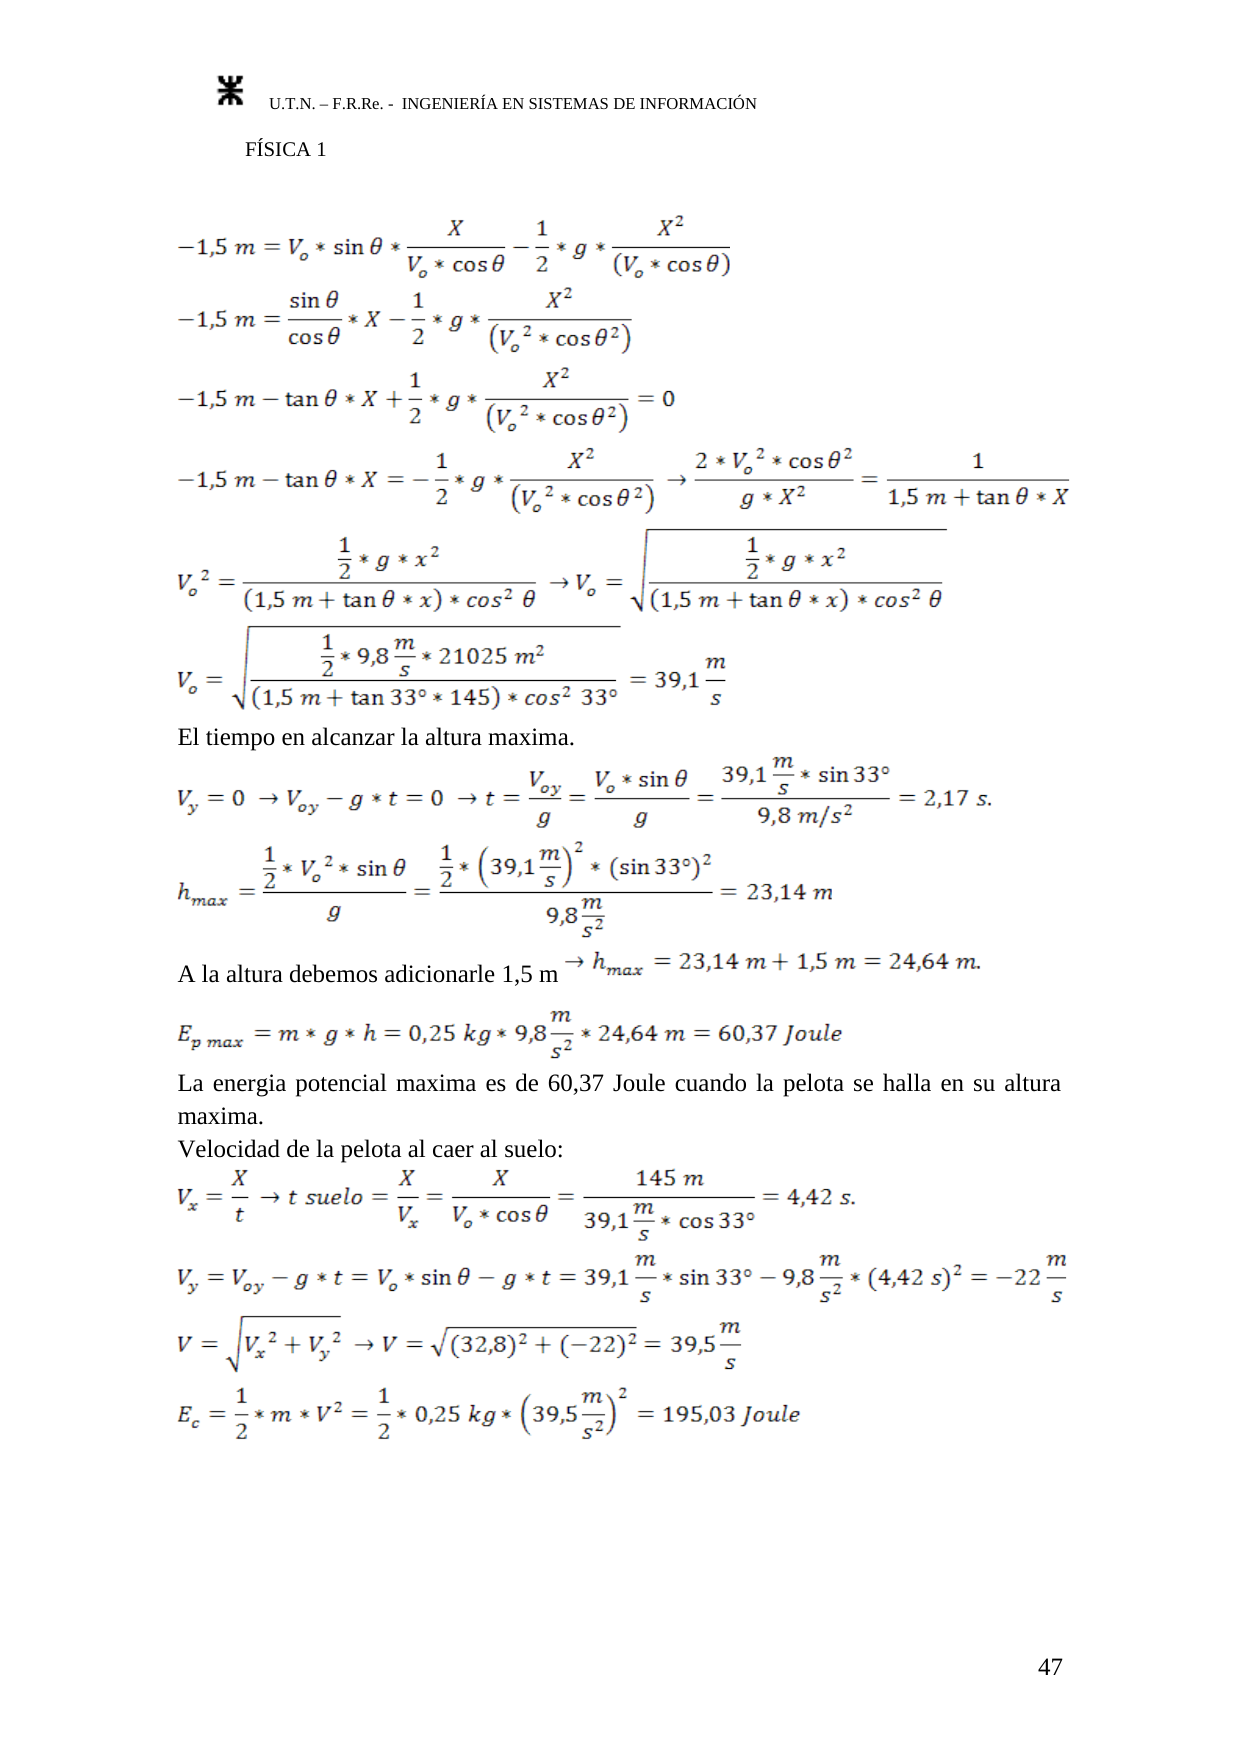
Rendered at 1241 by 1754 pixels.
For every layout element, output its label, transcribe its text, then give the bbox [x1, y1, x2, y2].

picture [177, 1313, 742, 1379]
text Velocidad de la pelota al caer al suelo: [177, 1134, 1063, 1163]
picture [177, 1253, 1067, 1309]
picture [177, 624, 726, 718]
picture [177, 526, 949, 620]
picture [177, 1008, 843, 1065]
picture [177, 287, 632, 362]
picture [177, 366, 676, 441]
picture [177, 445, 1070, 522]
picture [177, 755, 992, 836]
picture [177, 1383, 801, 1444]
text A la altura debemos adicionarle 1,5 m [177, 948, 1063, 1002]
picture [177, 840, 832, 944]
picture [177, 1167, 857, 1249]
text El tiempo en alcanzar la altura maxima. [177, 722, 1063, 751]
picture [564, 947, 981, 982]
text La energia potencial maxima es de 60,37 Joule cuando la pelota se halla en su altura maxima. [177, 1068, 1063, 1130]
picture [177, 214, 730, 283]
